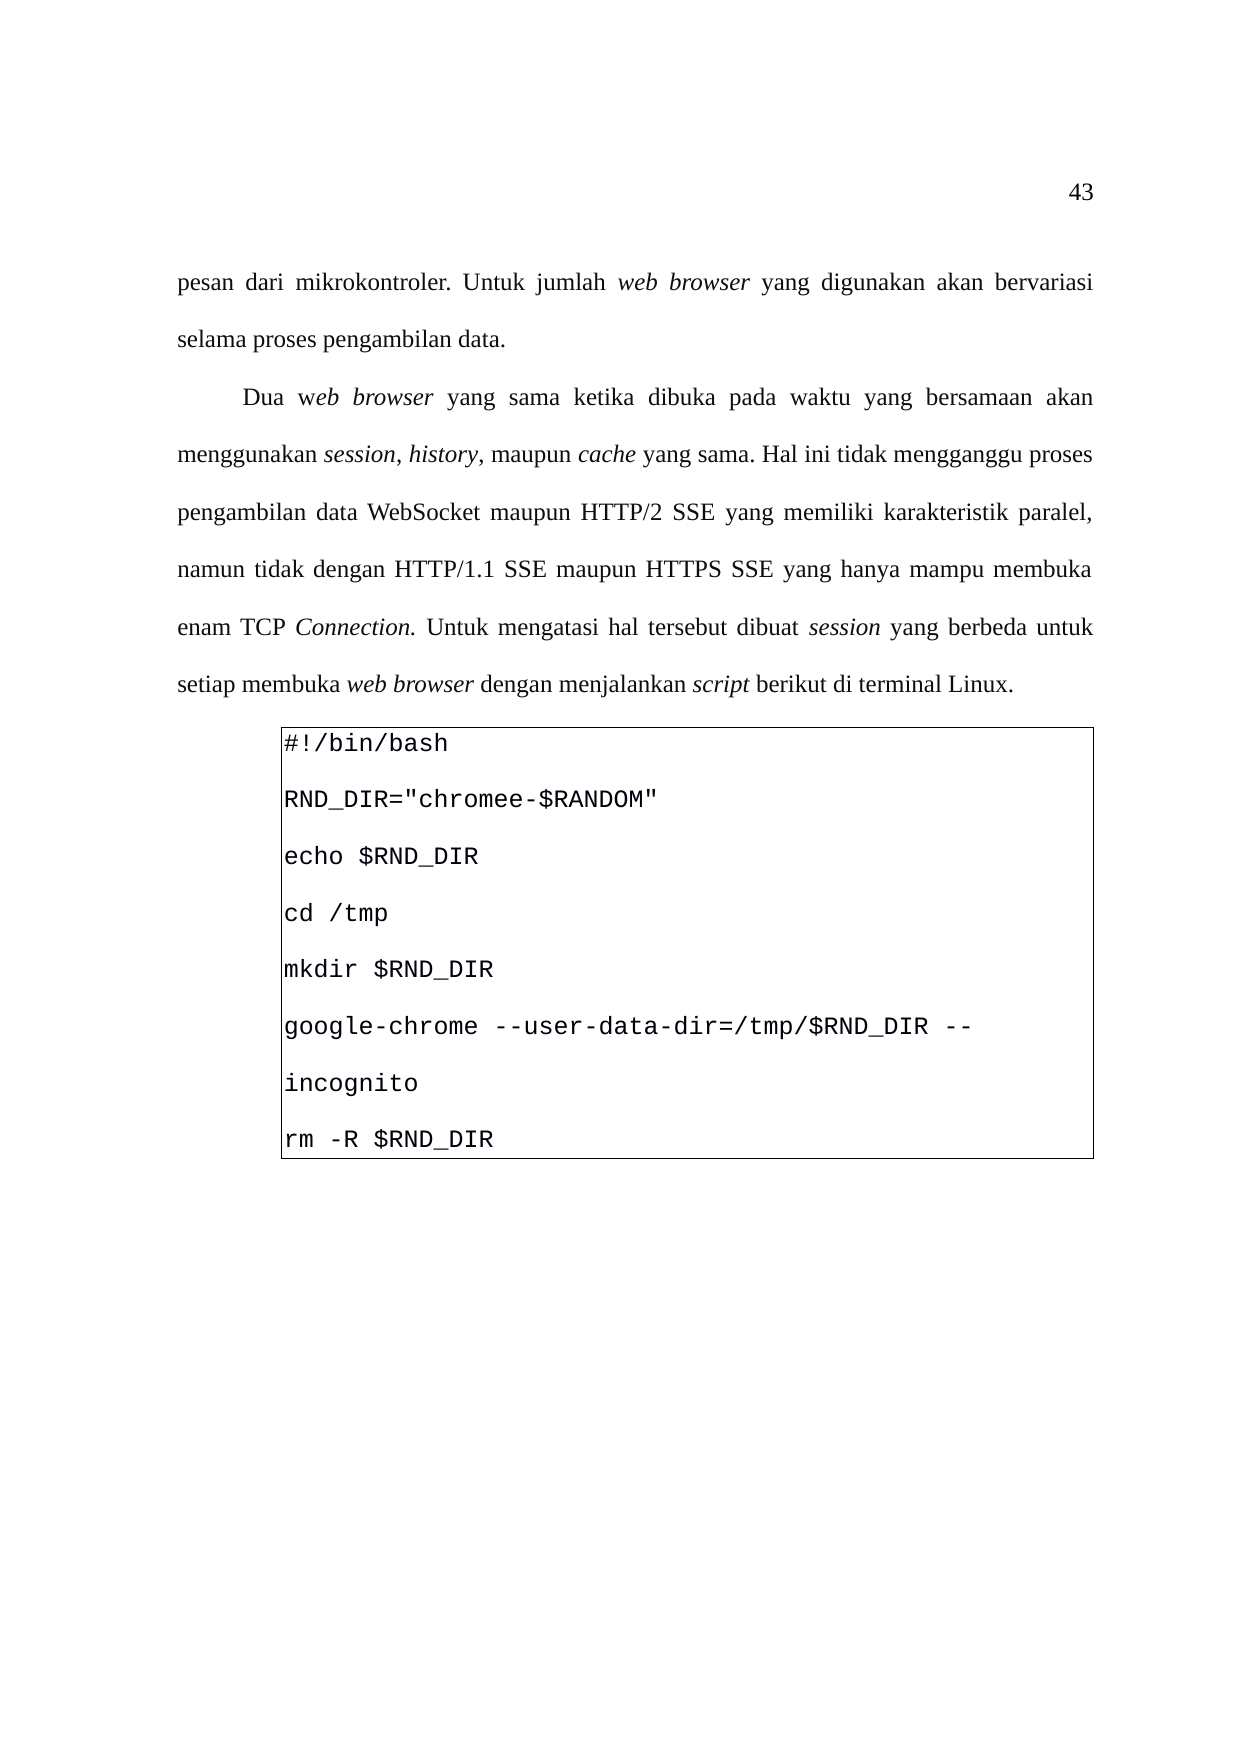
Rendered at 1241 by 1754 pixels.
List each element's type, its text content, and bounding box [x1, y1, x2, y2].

text pesan dari mikrokontroler. Untuk jumlah web browser yang digunakan akan bervariasi selama proses pengambilan data. [177, 267, 1093, 353]
text Dua web browser yang sama ketika dibuka pada waktu yang bersamaan akan menggunakan session, history, maupun cache yang sama. Hal ini tidak mengganggu proses pengambilan data WebSocket maupun HTTP/2 SSE yang memiliki karakteristik paralel, namun tidak dengan HTTP/1.1 SSE maupun HTTPS SSE yang hanya mampu membuka enam TCP Connection. Untuk mengatasi hal tersebut dibuat session yang berbeda untuk setiap membuka web browser dengan menjalankan script berikut di terminal Linux. [177, 382, 1093, 698]
table_header #!/bin/bash RND_DIR="chromee-$RANDOM" echo $RND_DIR cd /tmp mkdir $RND_DIR google-chrome --user-data-dir=/tmp/$RND_DIR --incognito rm -R $RND_DIR [282, 728, 1093, 1158]
